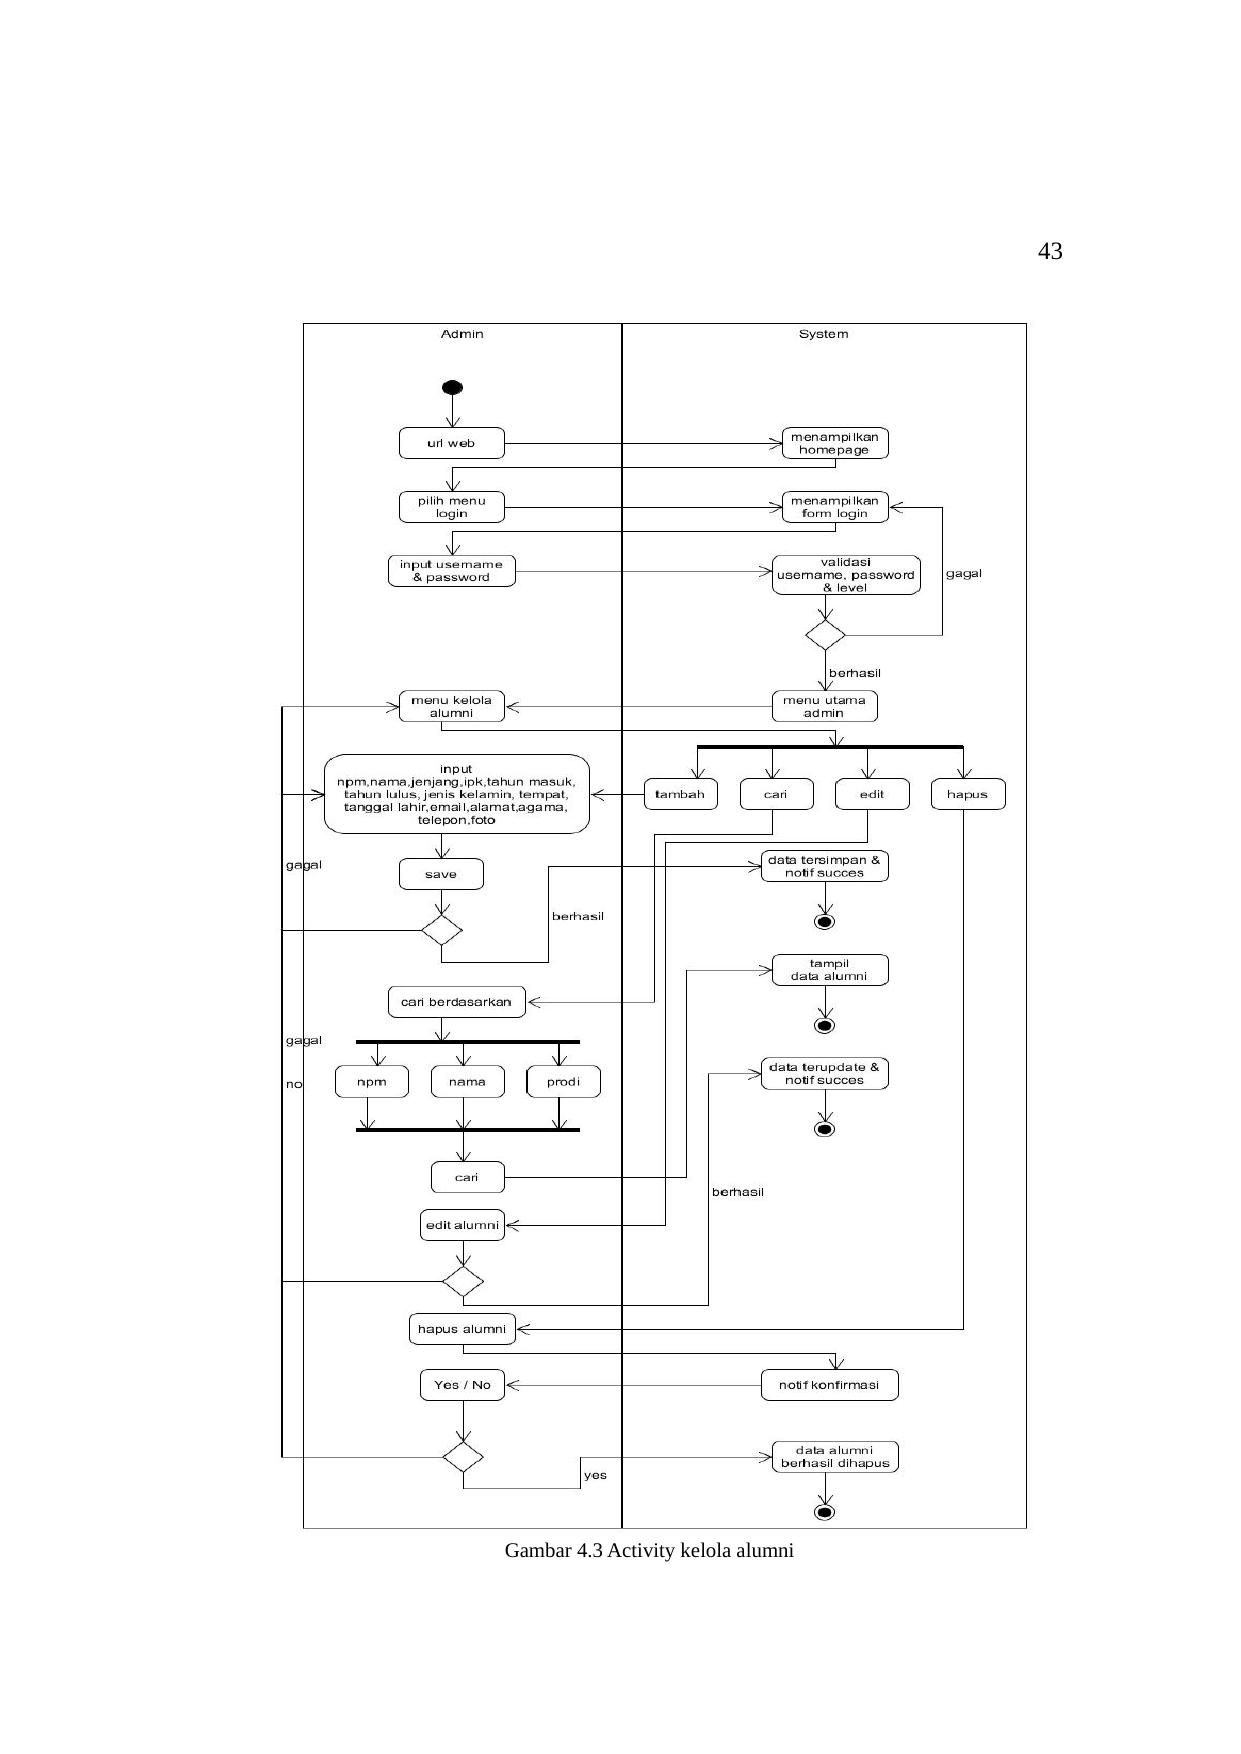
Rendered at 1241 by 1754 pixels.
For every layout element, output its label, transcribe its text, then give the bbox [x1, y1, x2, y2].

picture [251, 307, 1048, 1533]
text Gambar 4.3 Activity kelola alumni [251, 1533, 1048, 1562]
